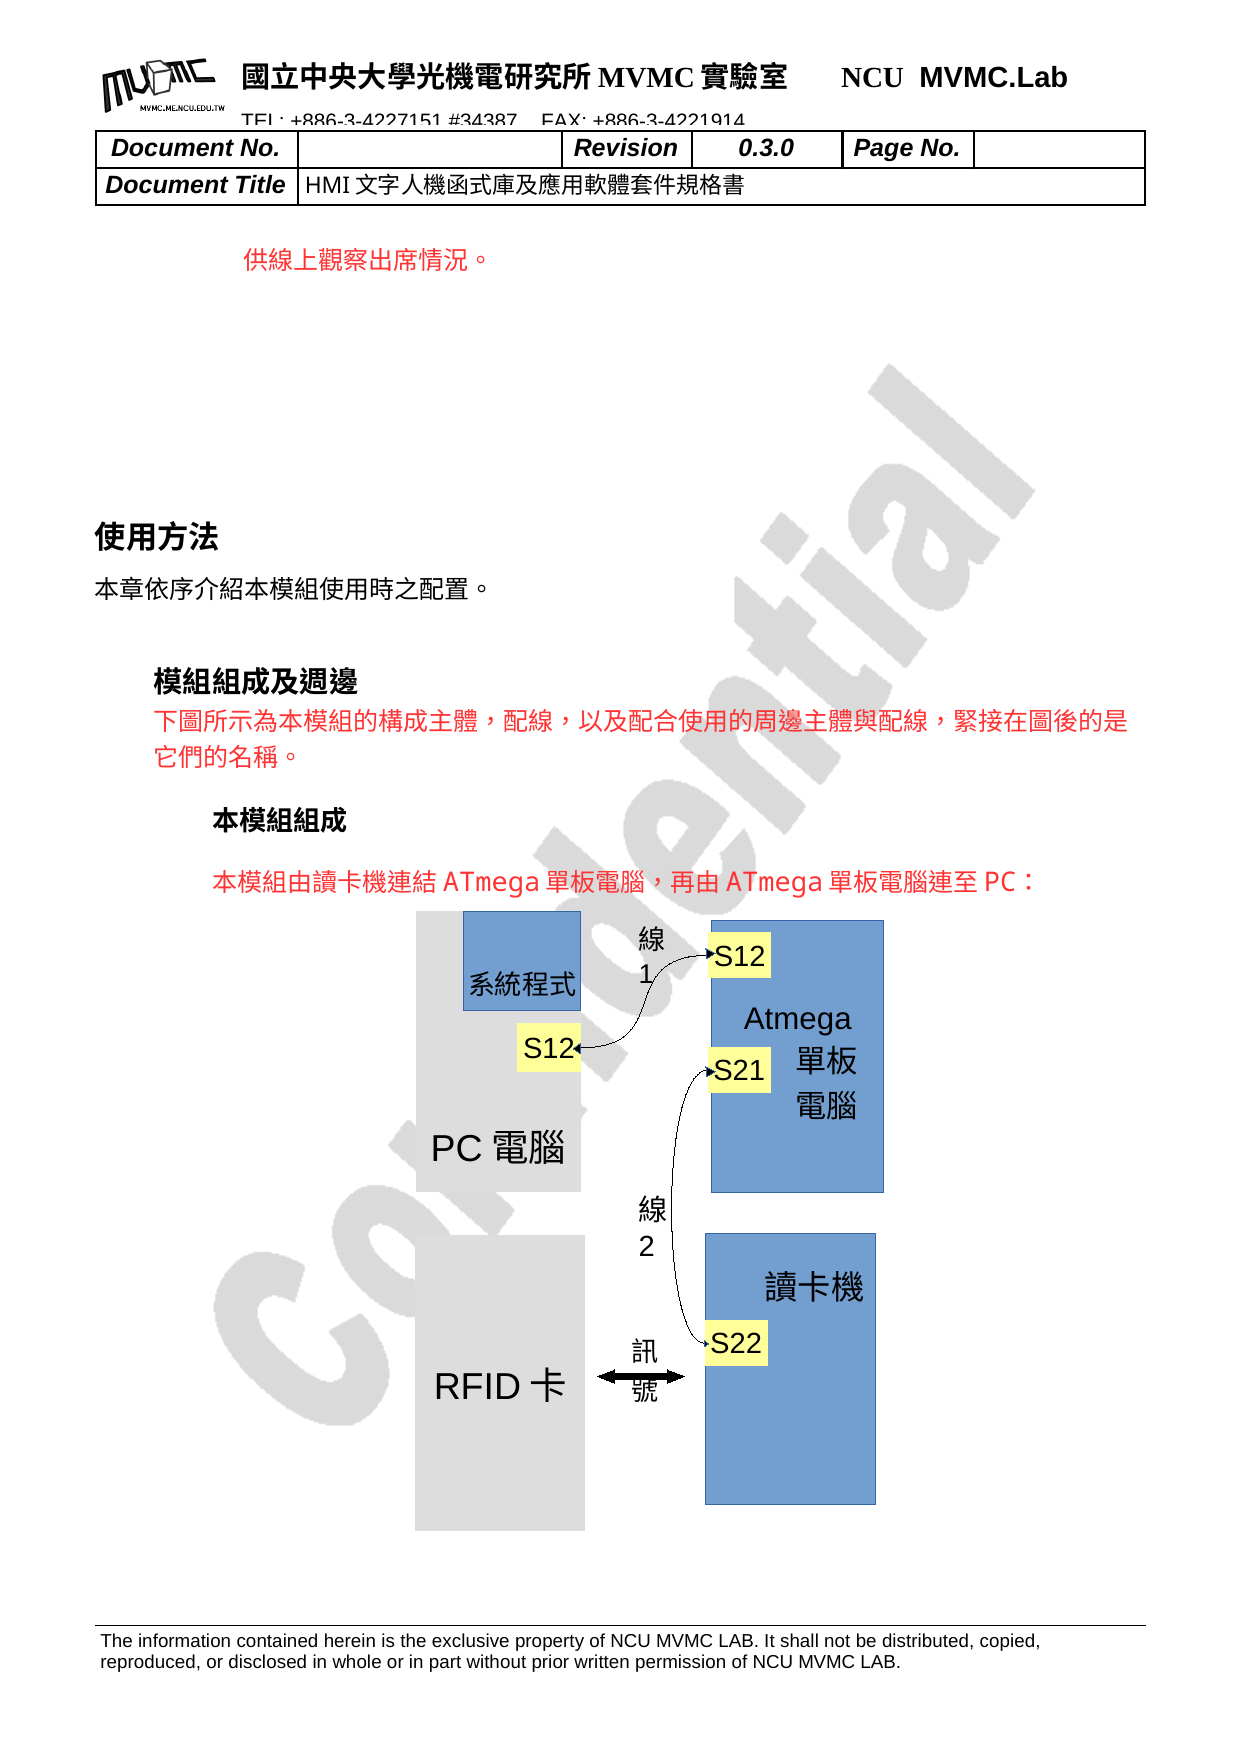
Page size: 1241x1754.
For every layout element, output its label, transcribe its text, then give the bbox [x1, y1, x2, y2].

text 本章依序介紹本模組使用時之配置。 [94, 570, 1146, 606]
picture [299, 132, 561, 167]
picture [693, 132, 841, 167]
text 本模組由讀卡機連結ATmega單板電腦，再由ATmega單板電腦連至PC： [213, 863, 1146, 900]
picture [94, 1626, 1146, 1683]
list 供線上觀察出席情況。 [206, 241, 1146, 277]
picture [97, 169, 297, 204]
picture [94, 557, 1146, 570]
picture [94, 131, 1146, 512]
picture [844, 132, 973, 167]
subtitle 模組組成及週邊 [153, 659, 1146, 701]
picture [975, 132, 1144, 167]
text 下圖所示為本模組的構成主體，配線，以及配合使用的周邊主體與配線，緊接在圖後的是它們的名稱。 [153, 701, 1146, 774]
picture [563, 132, 691, 167]
picture [299, 169, 1144, 204]
subtitle 使用方法 [94, 512, 1146, 557]
subtitle 本模組組成 [213, 799, 1146, 838]
picture [97, 132, 297, 167]
picture [94, 606, 1146, 1625]
picture [94, 47, 1146, 130]
